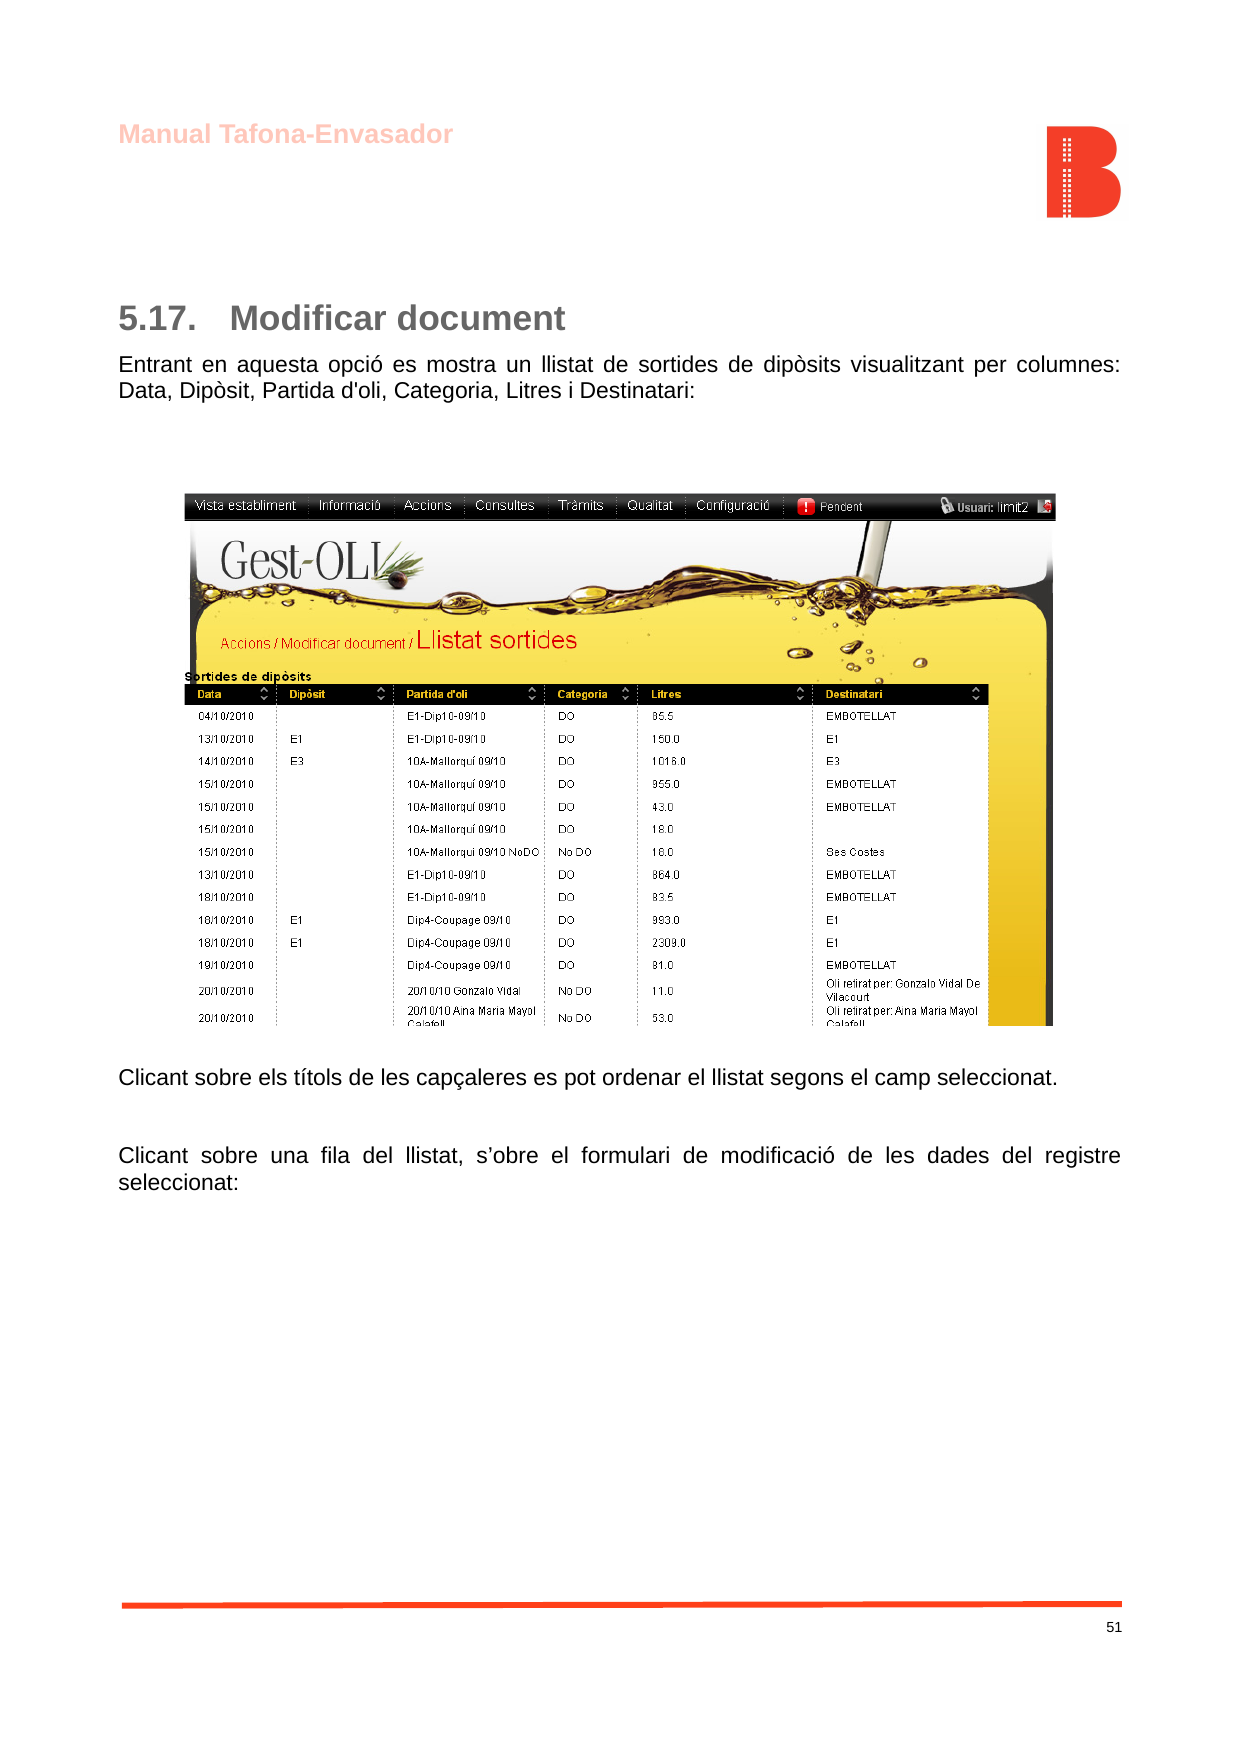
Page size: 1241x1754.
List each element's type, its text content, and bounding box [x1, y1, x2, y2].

picture [184, 493, 1056, 1026]
text Clicant sobre els títols de les capçaleres es pot ordenar el llistat segons el camp seleccionat. [118, 1064, 1122, 1091]
text Entrant en aquesta opció es mostra un llistat de sortides de dipòsits visualitzant per columnes: Data, Dipòsit, Partida d'oli, Categoria, Litres i Destinatari: [118, 351, 1122, 403]
picture [1036, 124, 1130, 221]
text Clicant sobre una fila del llistat, s’obre el formulari de modificació de les dades del registre seleccionat: [118, 1142, 1122, 1195]
subtitle Modificar document [118, 298, 1122, 338]
